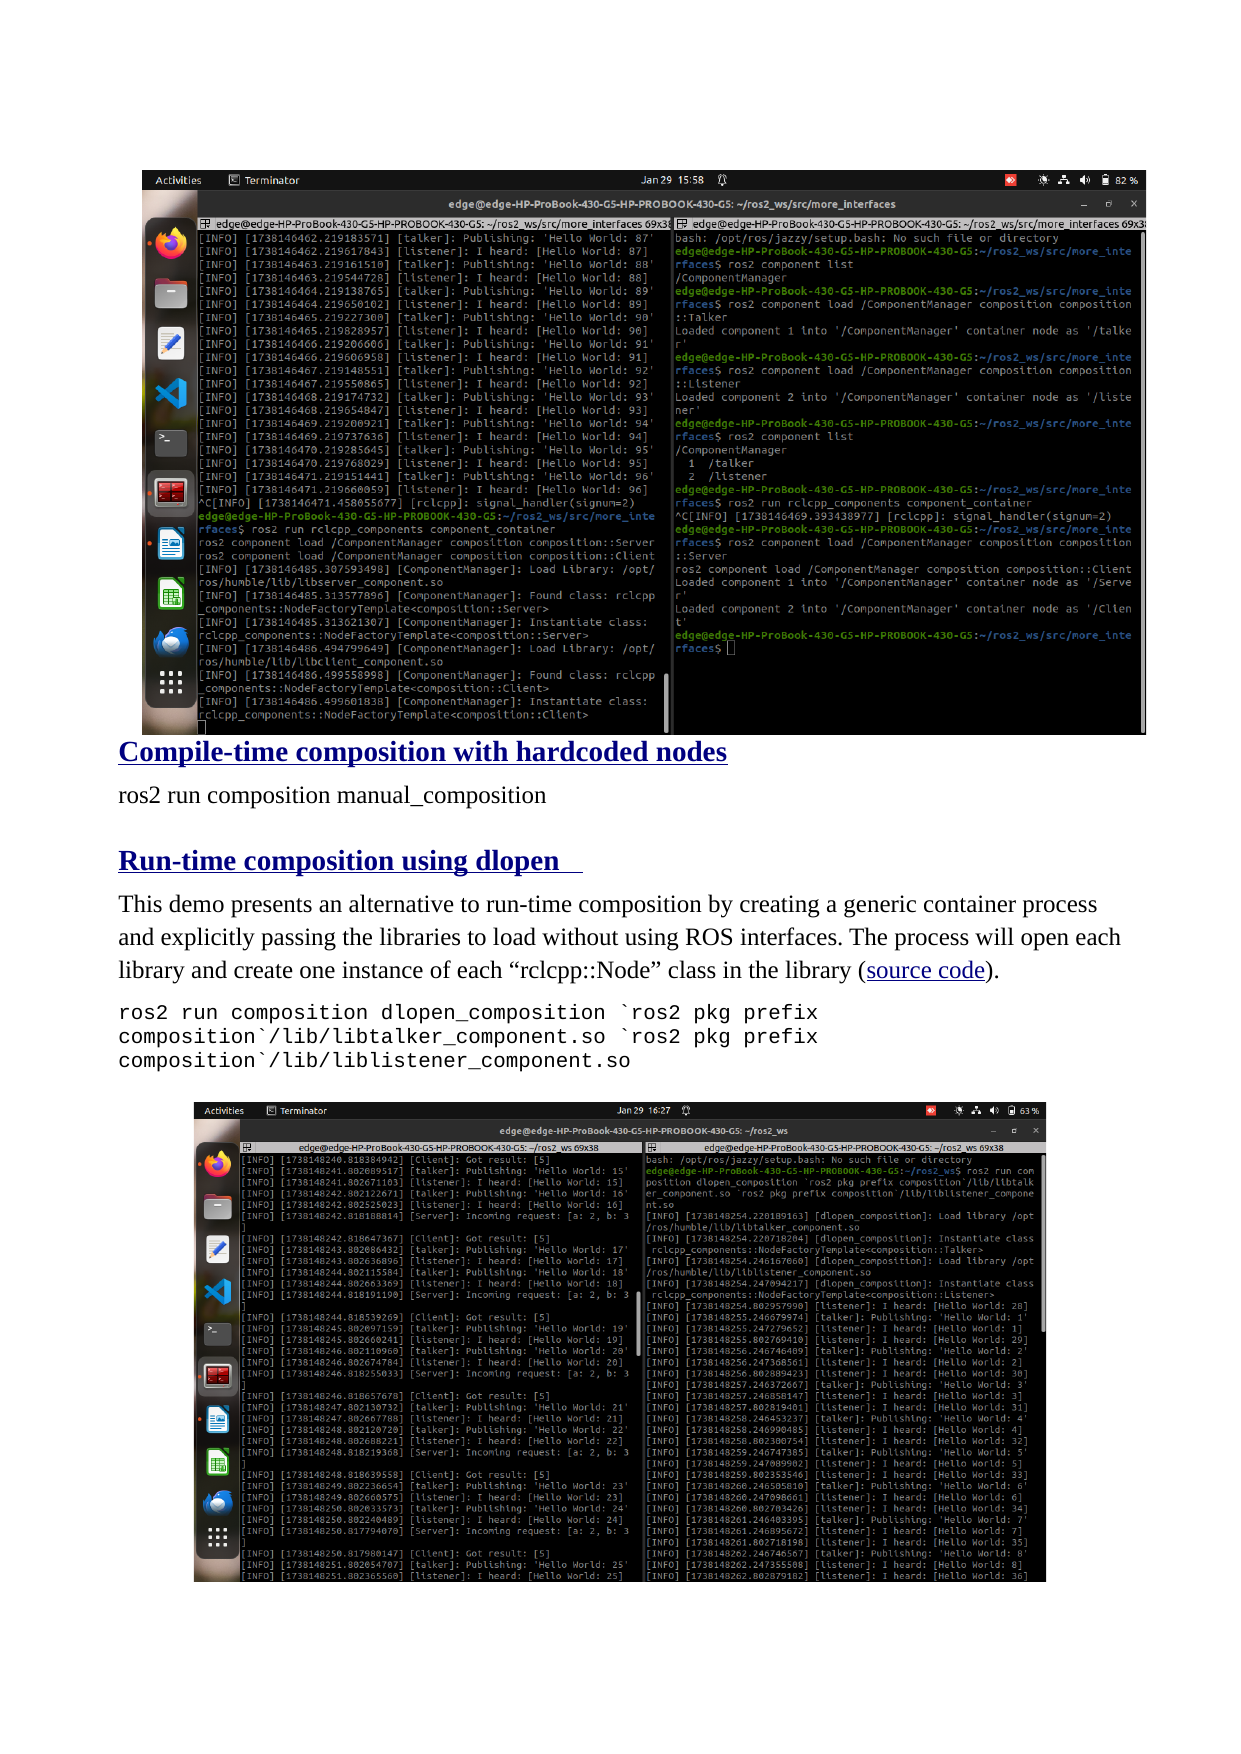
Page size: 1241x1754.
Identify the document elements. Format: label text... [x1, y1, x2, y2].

text ros2 run composition manual_composition [118, 781, 1122, 809]
subtitle Compile-time composition with hardcoded nodes [118, 180, 1122, 768]
text ros2 run composition dlopen_composition `ros2 pkg prefix composition`/lib/libtalker_component.so `ros2 pkg prefix composition`/lib/liblistener_component.so [118, 1002, 1122, 1073]
text This demo presents an alternative to run-time composition by creating a generic container process and explicitly passing the libraries to load without using ROS interfaces. The process will open each library and create one instance of each “rclcpp::Node” class in the library (source code). [118, 889, 1122, 983]
picture [142, 170, 1147, 735]
subtitle Run-time composition using dlopen [118, 843, 1122, 876]
picture [193, 1102, 1047, 1582]
